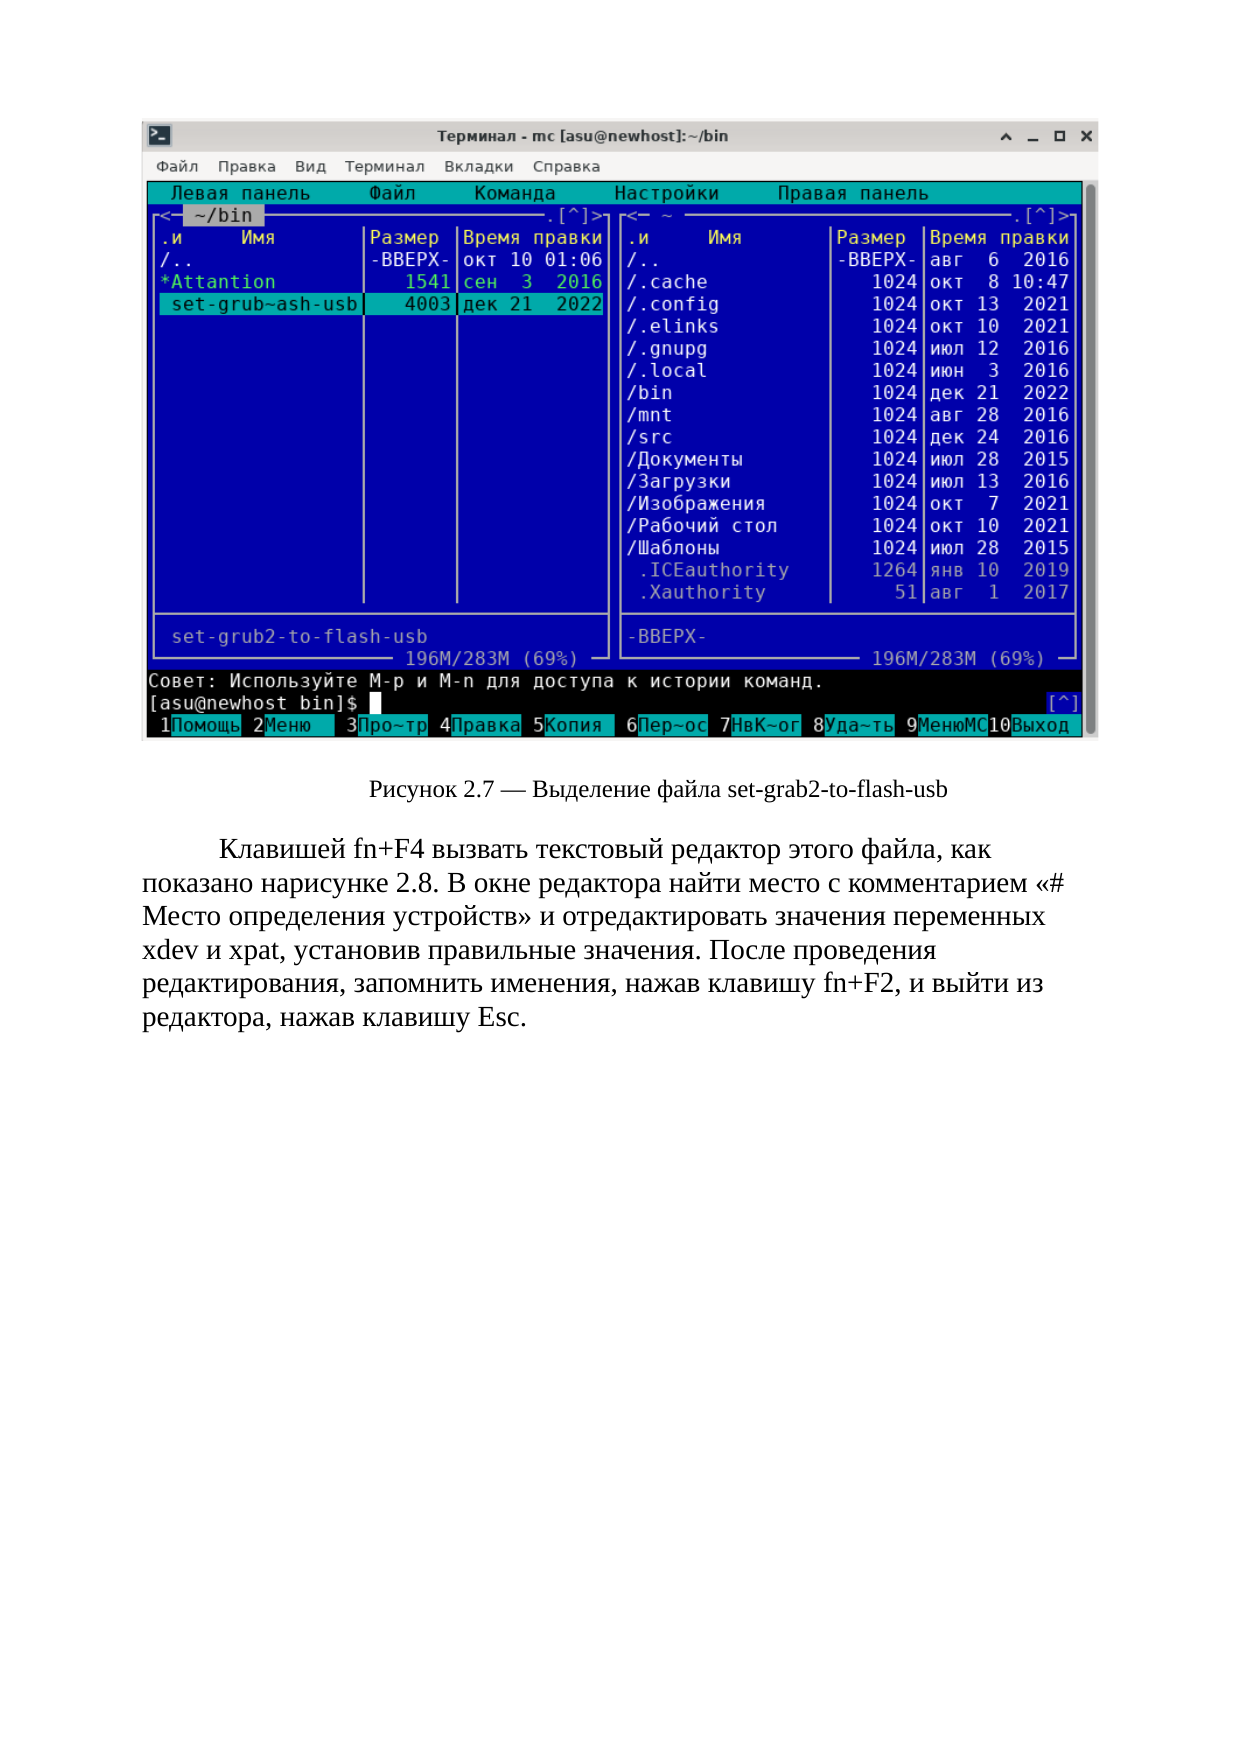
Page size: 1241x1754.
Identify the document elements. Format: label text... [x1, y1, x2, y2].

picture [141, 118, 1099, 741]
text Рисунок 2.7 — Выделение файла set-grab2-to-flash-usb [142, 774, 1098, 803]
text Клавишей fn+F4 вызвать текстовый редактор этого файла, как показано нарисунке 2.8. В окне редактора найти место с комментарием «# Место определения устройств» и отредактировать значения переменных xdev и xpat, установив правильные значения. После проведения редактирования, запомнить именения, нажав клавишу fn+F2, и выйти из редактора, нажав клавишу Esc. [142, 831, 1098, 1033]
